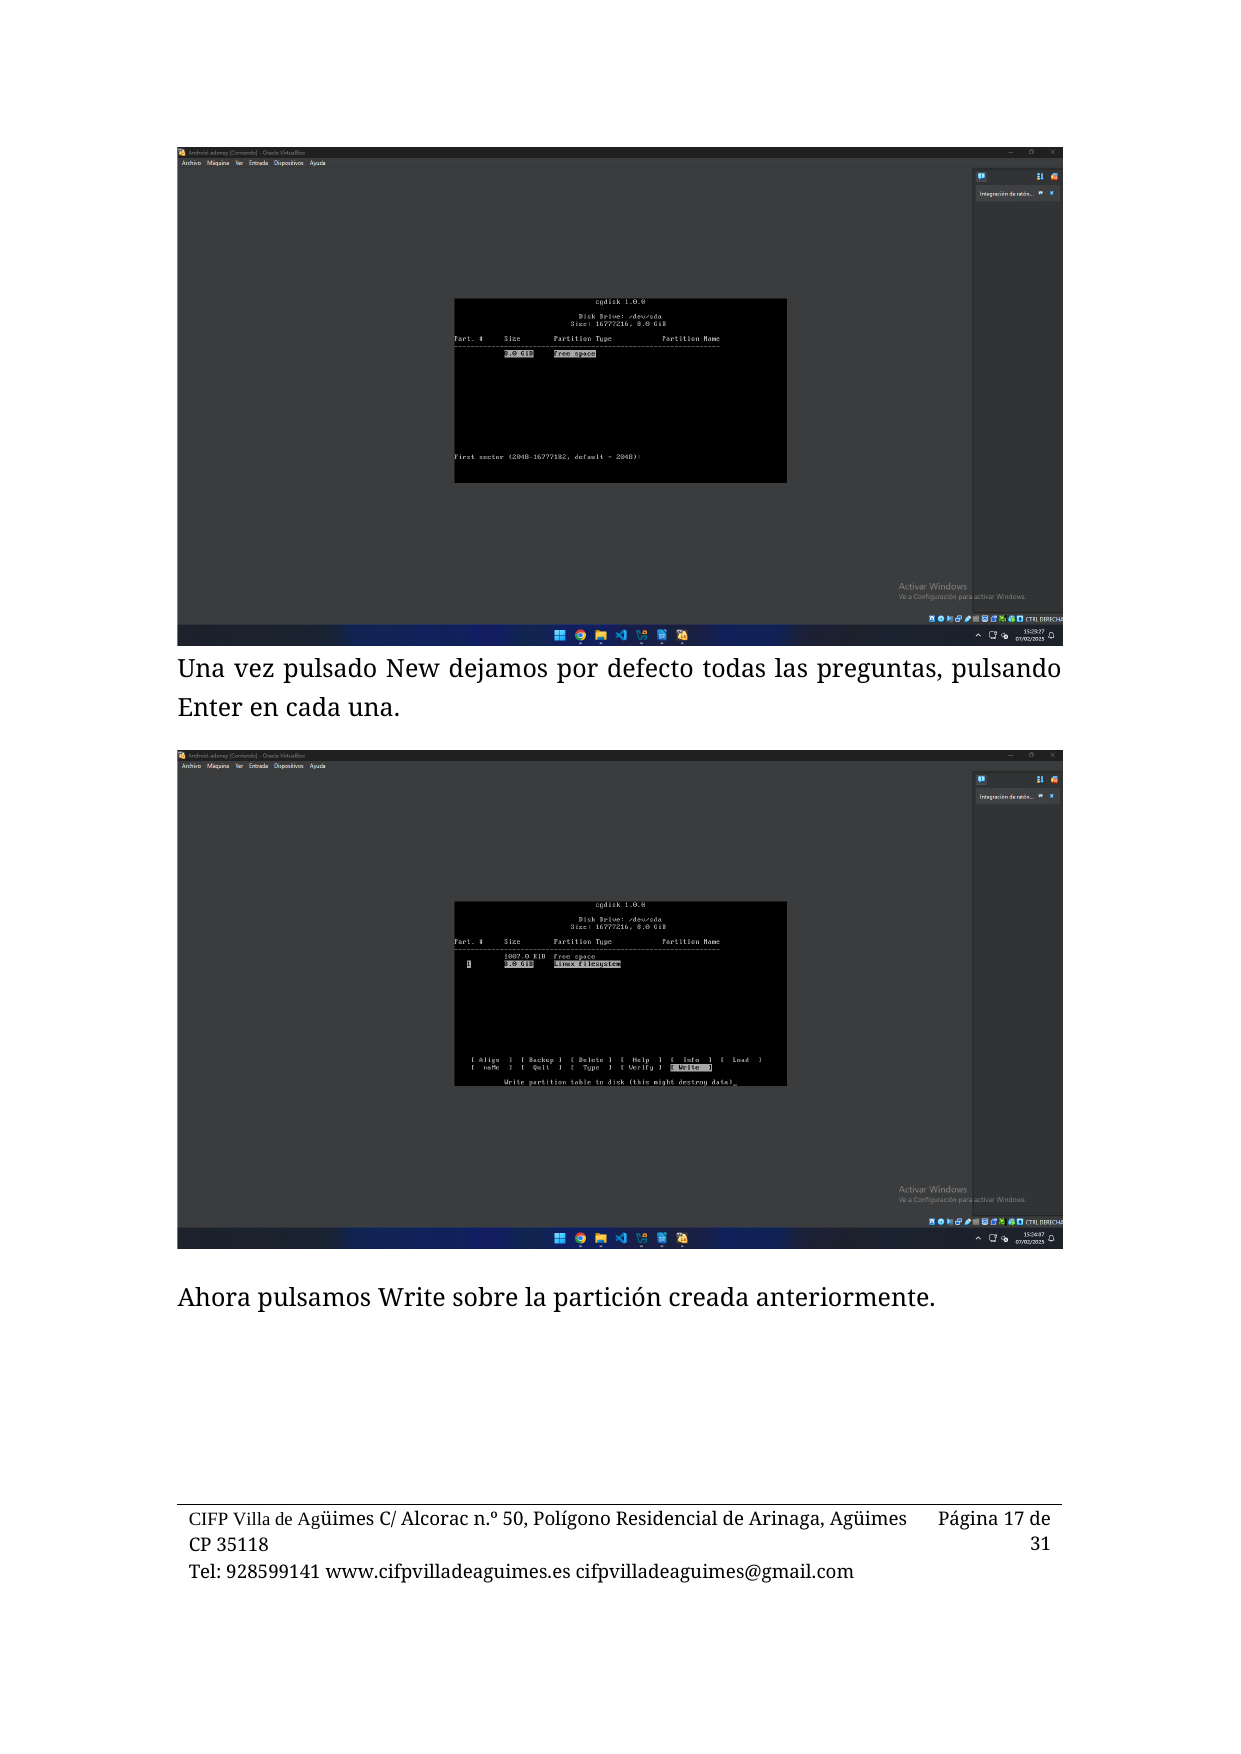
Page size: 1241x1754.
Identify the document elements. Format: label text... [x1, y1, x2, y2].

picture [177, 147, 1063, 646]
text Ahora pulsamos Write sobre la partición creada anteriormente. [177, 1249, 1063, 1313]
picture [177, 750, 1063, 1249]
text Una vez pulsado New dejamos por defecto todas las preguntas, pulsando Enter en cada una. [177, 646, 1063, 724]
